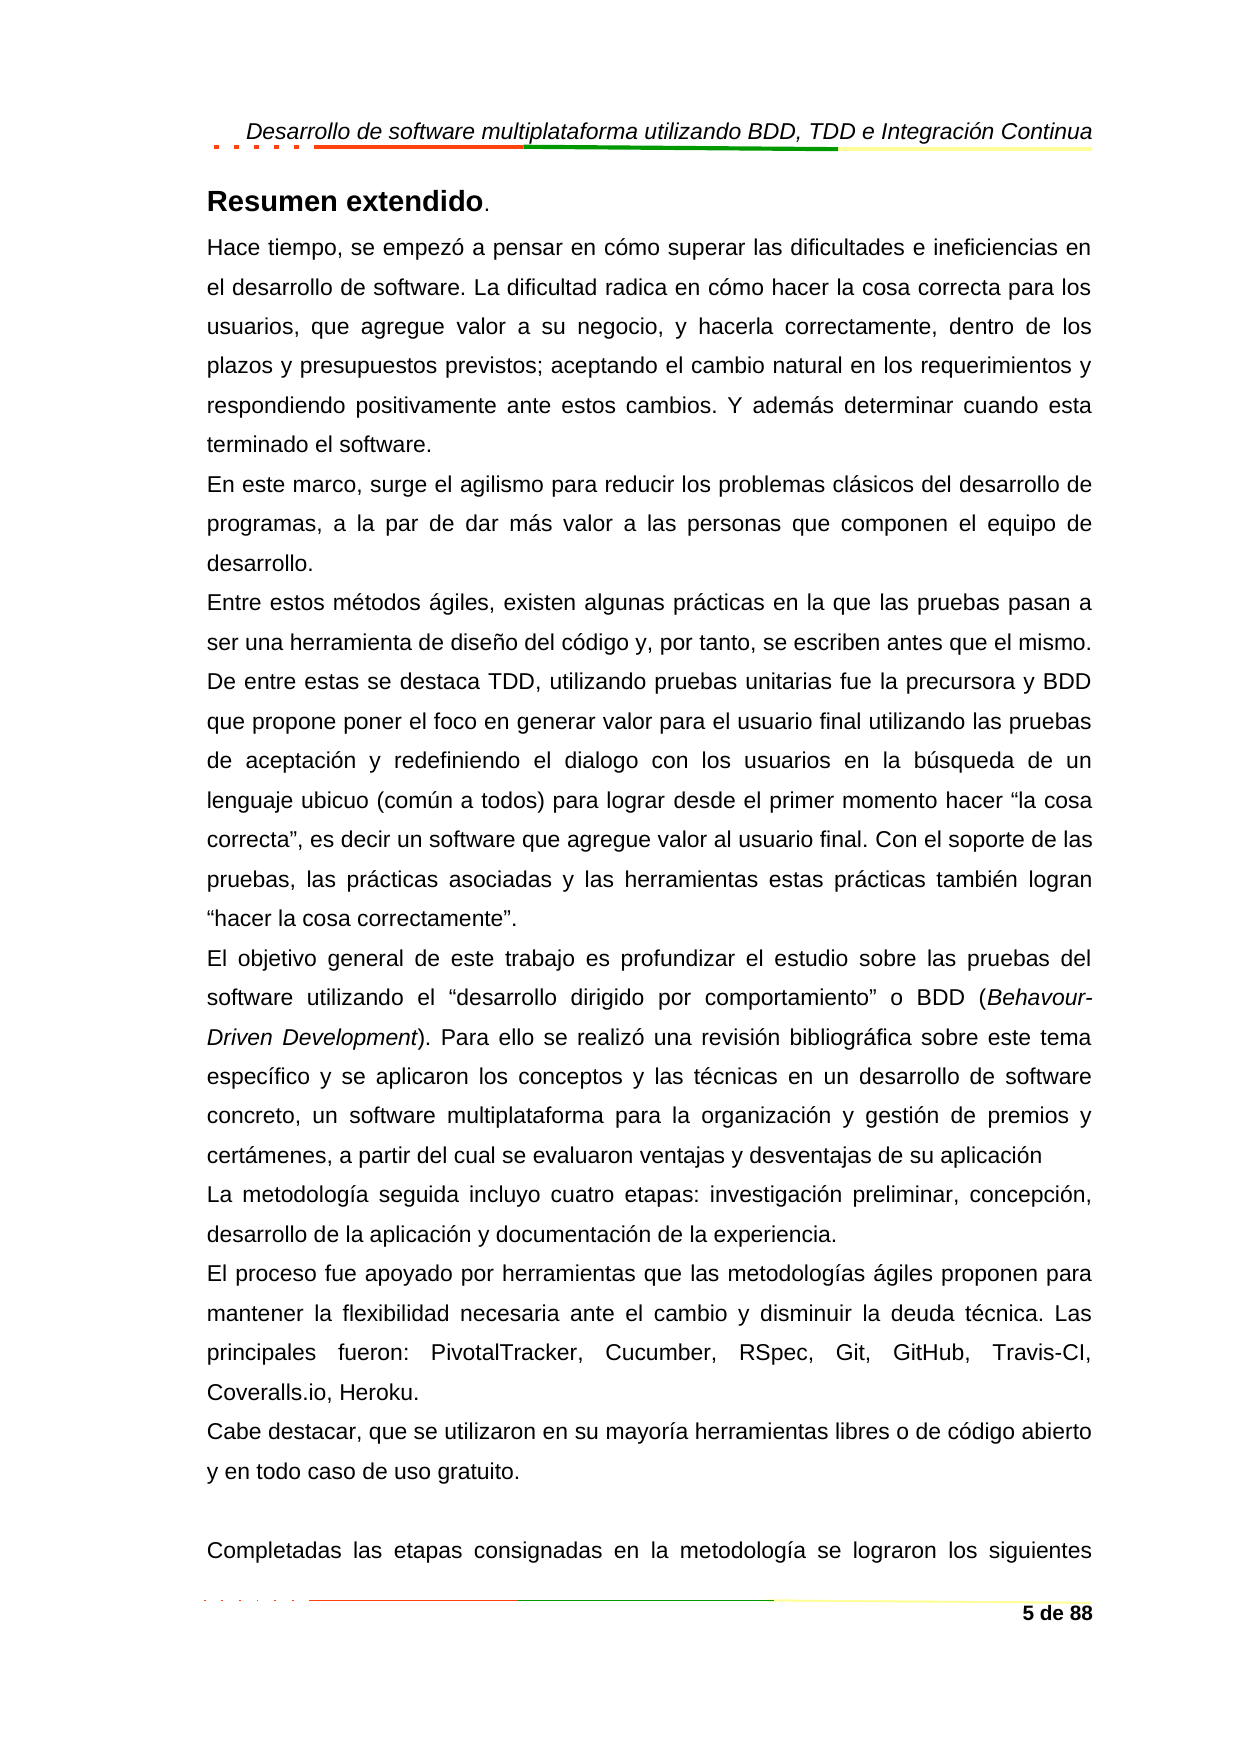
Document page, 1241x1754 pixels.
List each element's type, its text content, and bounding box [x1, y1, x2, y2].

text Hace tiempo, se empezó a pensar en cómo superar las dificultades e ineficiencias en el desarrollo de software. La dificultad radica en cómo hacer la cosa correcta para los usuarios, que agregue valor a su negocio, y hacerla correctamente, dentro de los plazos y presupuestos previstos; aceptando el cambio natural en los requerimientos y respondiendo positivamente ante estos cambios. Y además determinar cuando esta terminado el software. [207, 234, 1093, 458]
text La metodología seguida incluyo cuatro etapas: investigación preliminar, concepción, desarrollo de la aplicación y documentación de la experiencia. [207, 1181, 1093, 1247]
text Cabe destacar, que se utilizaron en su mayoría herramientas libres o de código abierto y en todo caso de uso gratuito. [207, 1418, 1093, 1484]
text Resumen extendido. [207, 184, 1093, 217]
text Entre estos métodos ágiles, existen algunas prácticas en la que las pruebas pasan a ser una herramienta de diseño del código y, por tanto, se escriben antes que el mismo. De entre estas se destaca TDD, utilizando pruebas unitarias fue la precursora y BDD que propone poner el foco en generar valor para el usuario final utilizando las pruebas de aceptación y redefiniendo el dialogo con los usuarios en la búsqueda de un lenguaje ubicuo (común a todos) para lograr desde el primer momento hacer “la cosa correcta”, es decir un software que agregue valor al usuario final. Con el soporte de las pruebas, las prácticas asociadas y las herramientas estas prácticas también logran “hacer la cosa correctamente”. [207, 589, 1093, 931]
text Completadas las etapas consignadas en la metodología se lograron los siguientes [207, 1537, 1093, 1563]
text En este marco, surge el agilismo para reducir los problemas clásicos del desarrollo de programas, a la par de dar más valor a las personas que componen el equipo de desarrollo. [207, 471, 1093, 576]
text El objetivo general de este trabajo es profundizar el estudio sobre las pruebas del software utilizando el “desarrollo dirigido por comportamiento” o BDD (Behavour-Driven Development). Para ello se realizó una revisión bibliográfica sobre este tema específico y se aplicaron los conceptos y las técnicas en un desarrollo de software concreto, un software multiplataforma para la organización y gestión de premios y certámenes, a partir del cual se evaluaron ventajas y desventajas de su aplicación [207, 944, 1093, 1168]
text El proceso fue apoyado por herramientas que las metodologías ágiles proponen para mantener la flexibilidad necesaria ante el cambio y disminuir la deuda técnica. Las principales fueron: PivotalTracker, Cucumber, RSpec, Git, GitHub, Travis-CI, Coveralls.io, Heroku. [207, 1260, 1093, 1405]
